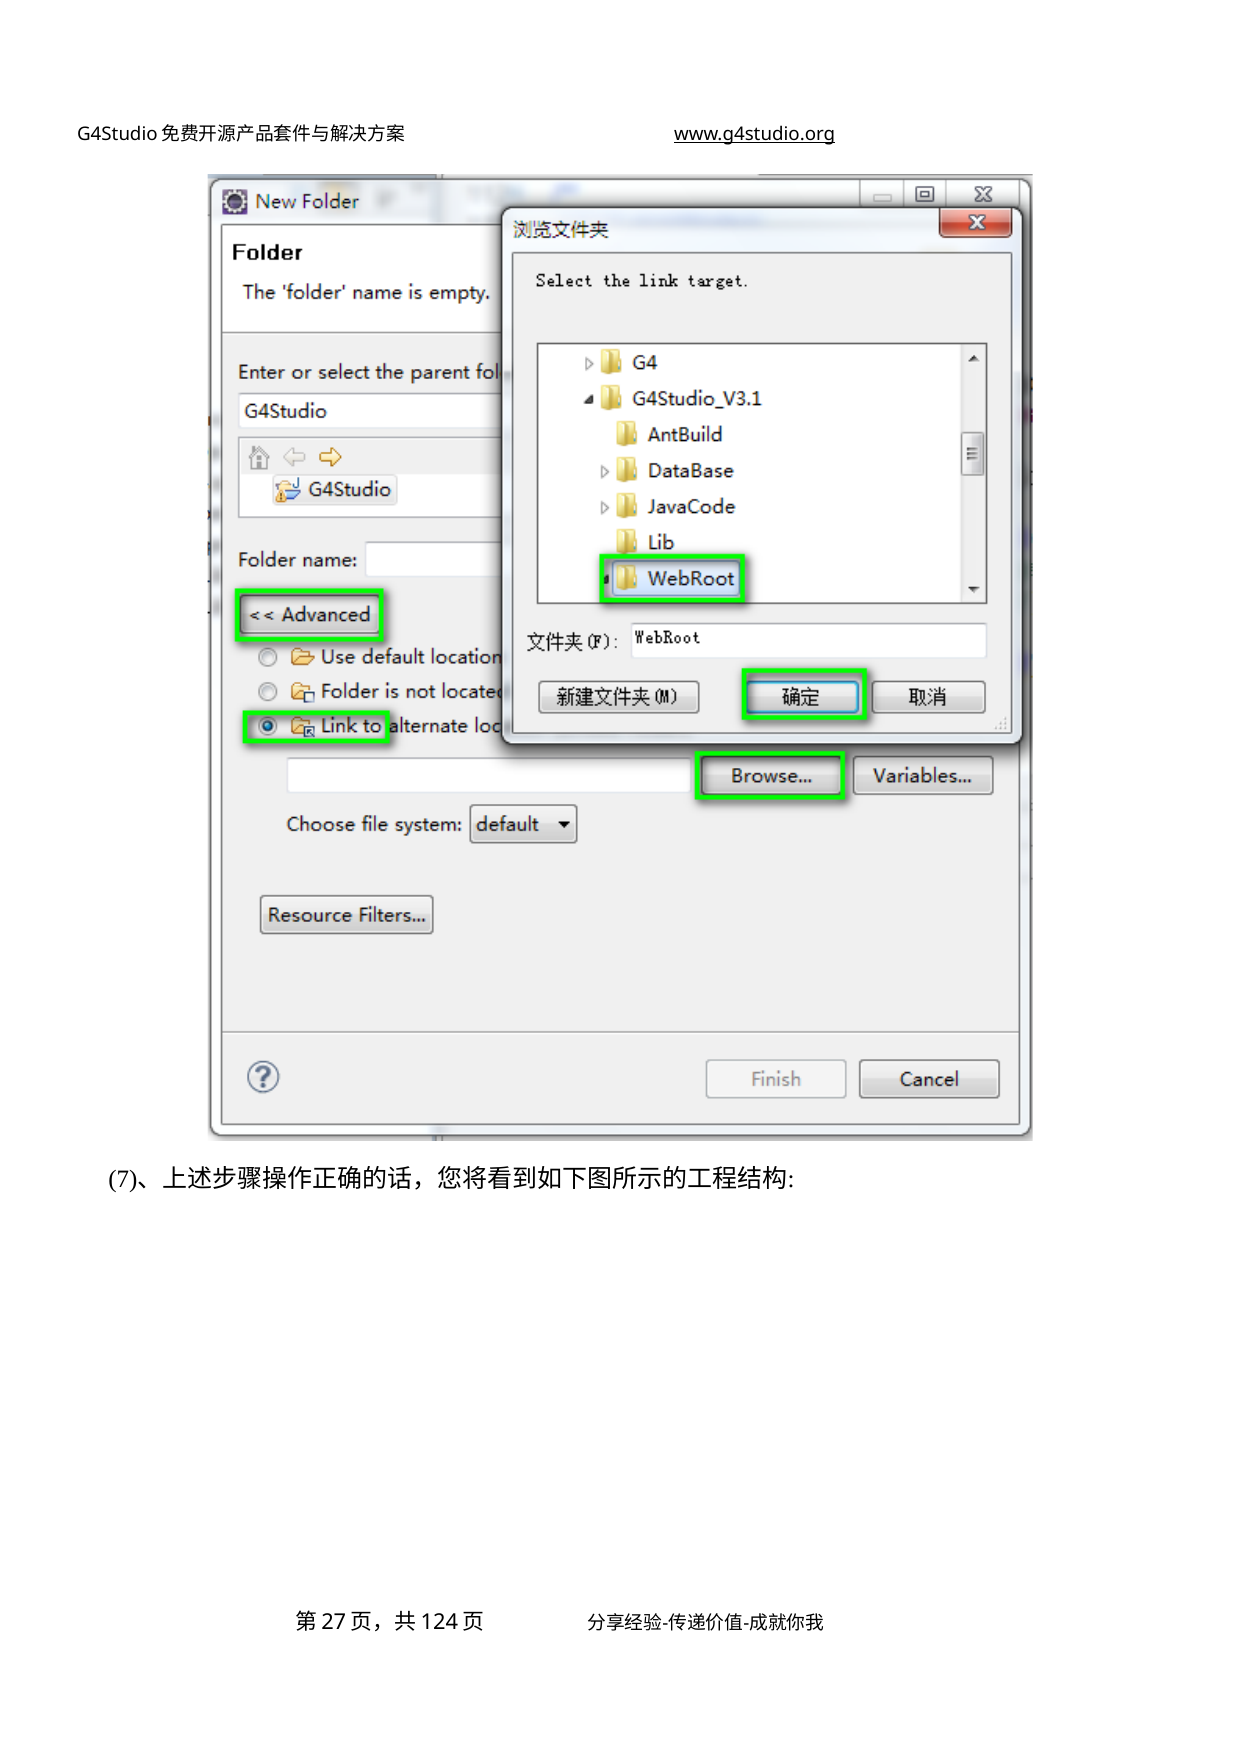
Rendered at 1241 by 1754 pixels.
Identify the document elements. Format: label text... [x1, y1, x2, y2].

picture [207, 174, 1033, 1141]
text (7)、上述步骤操作正确的话，您将看到如下图所示的工程结构: [77, 175, 1163, 1195]
